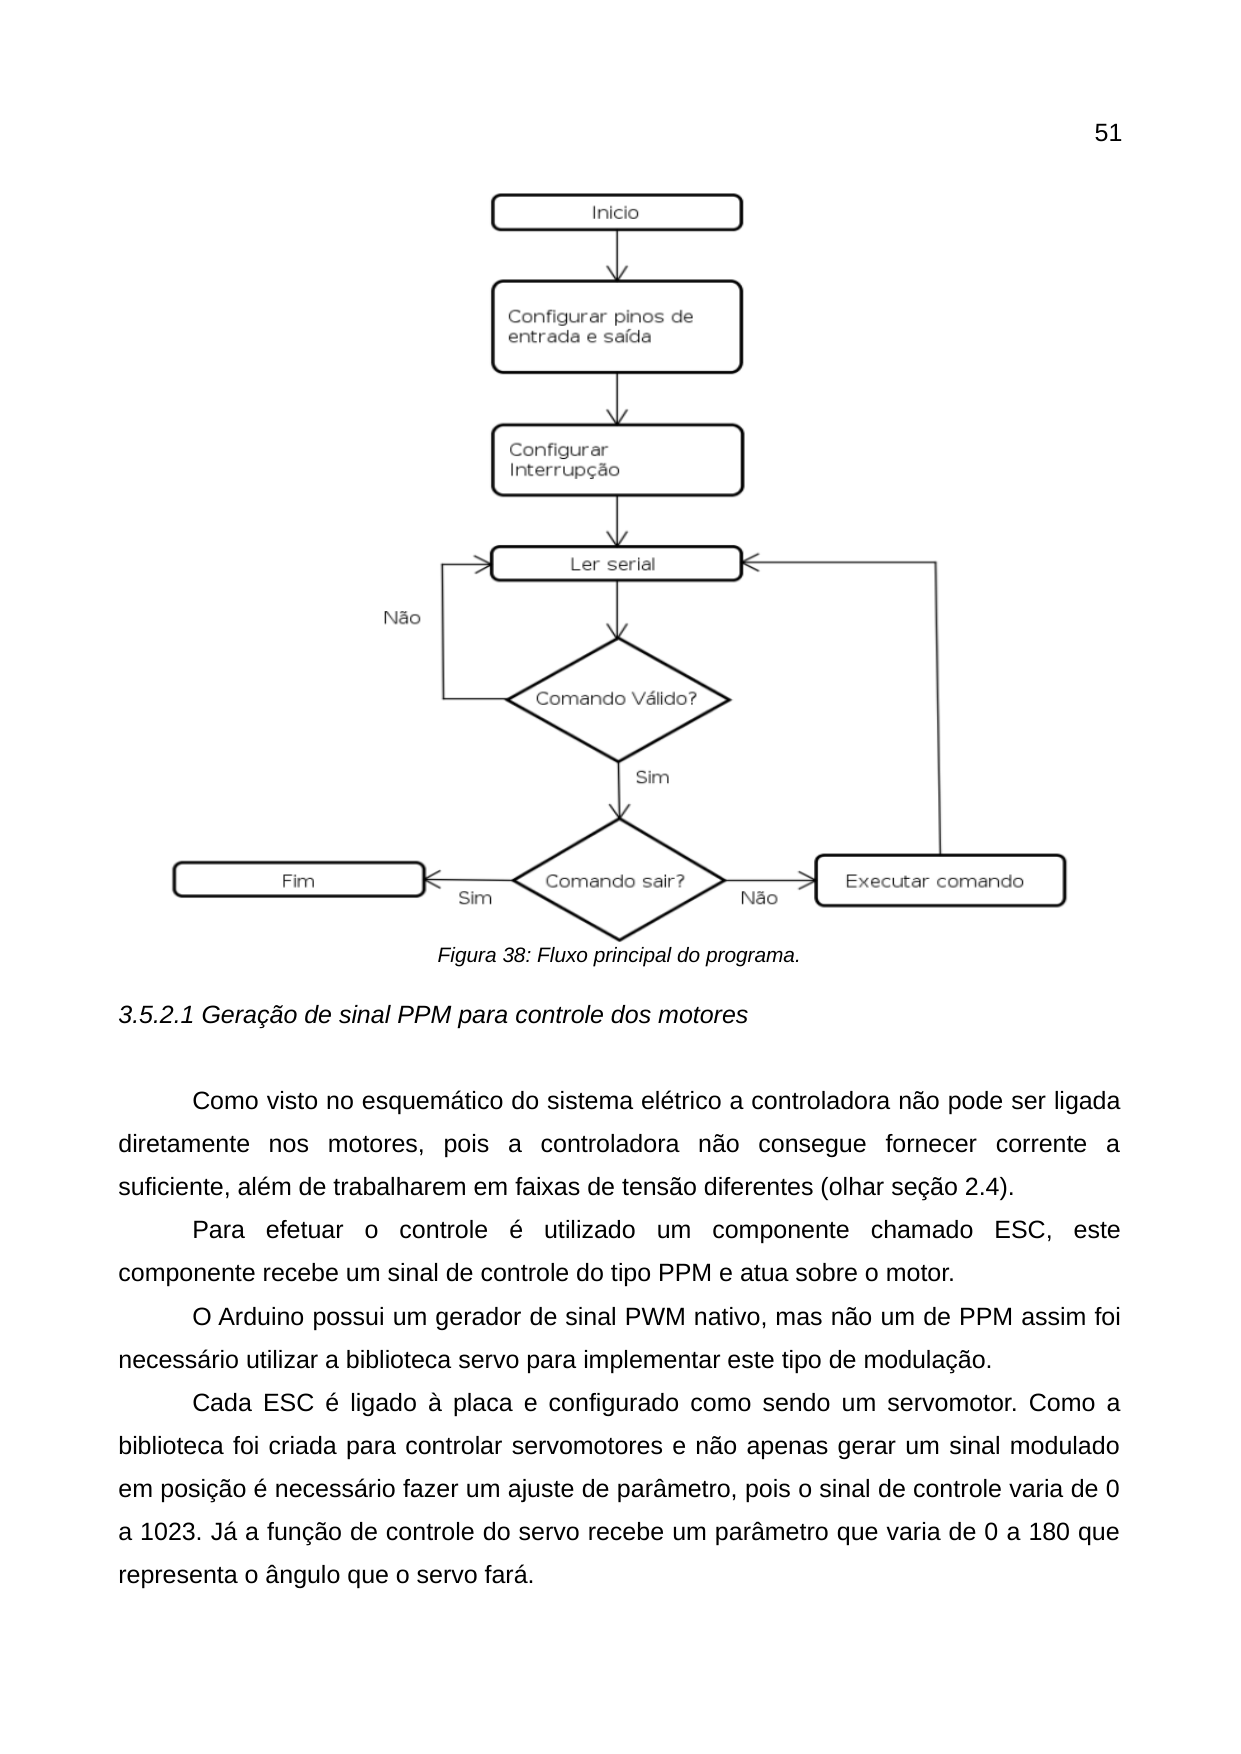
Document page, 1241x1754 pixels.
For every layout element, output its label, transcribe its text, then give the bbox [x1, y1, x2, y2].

picture [167, 188, 1073, 944]
subtitle 3.5.2.1 Geração de sinal PPM para controle dos motores [118, 999, 1122, 1028]
text O Arduino possui um gerador de sinal PWM nativo, mas não um de PPM assim foi necessário utilizar a biblioteca servo para implementar este tipo de modulação. [118, 1301, 1122, 1373]
text Para efetuar o controle é utilizado um componente chamado ESC, este componente recebe um sinal de controle do tipo PPM e atua sobre o motor. [118, 1215, 1122, 1287]
text Cada ESC é ligado à placa e configurado como sendo um servomotor. Como a biblioteca foi criada para controlar servomotores e não apenas gerar um sinal modulado em posição é necessário fazer um ajuste de parâmetro, pois o sinal de controle varia de 0 a 1023. Já a função de controle do servo recebe um parâmetro que varia de 0 a 180 que representa o ângulo que o servo fará. [118, 1388, 1122, 1589]
text Figura 38: Fluxo principal do programa. [167, 944, 1073, 967]
text Como visto no esquemático do sistema elétrico a controladora não pode ser ligada diretamente nos motores, pois a controladora não consegue fornecer corrente a suficiente, além de trabalharem em faixas de tensão diferentes (olhar seção 2.4). [118, 1086, 1122, 1201]
